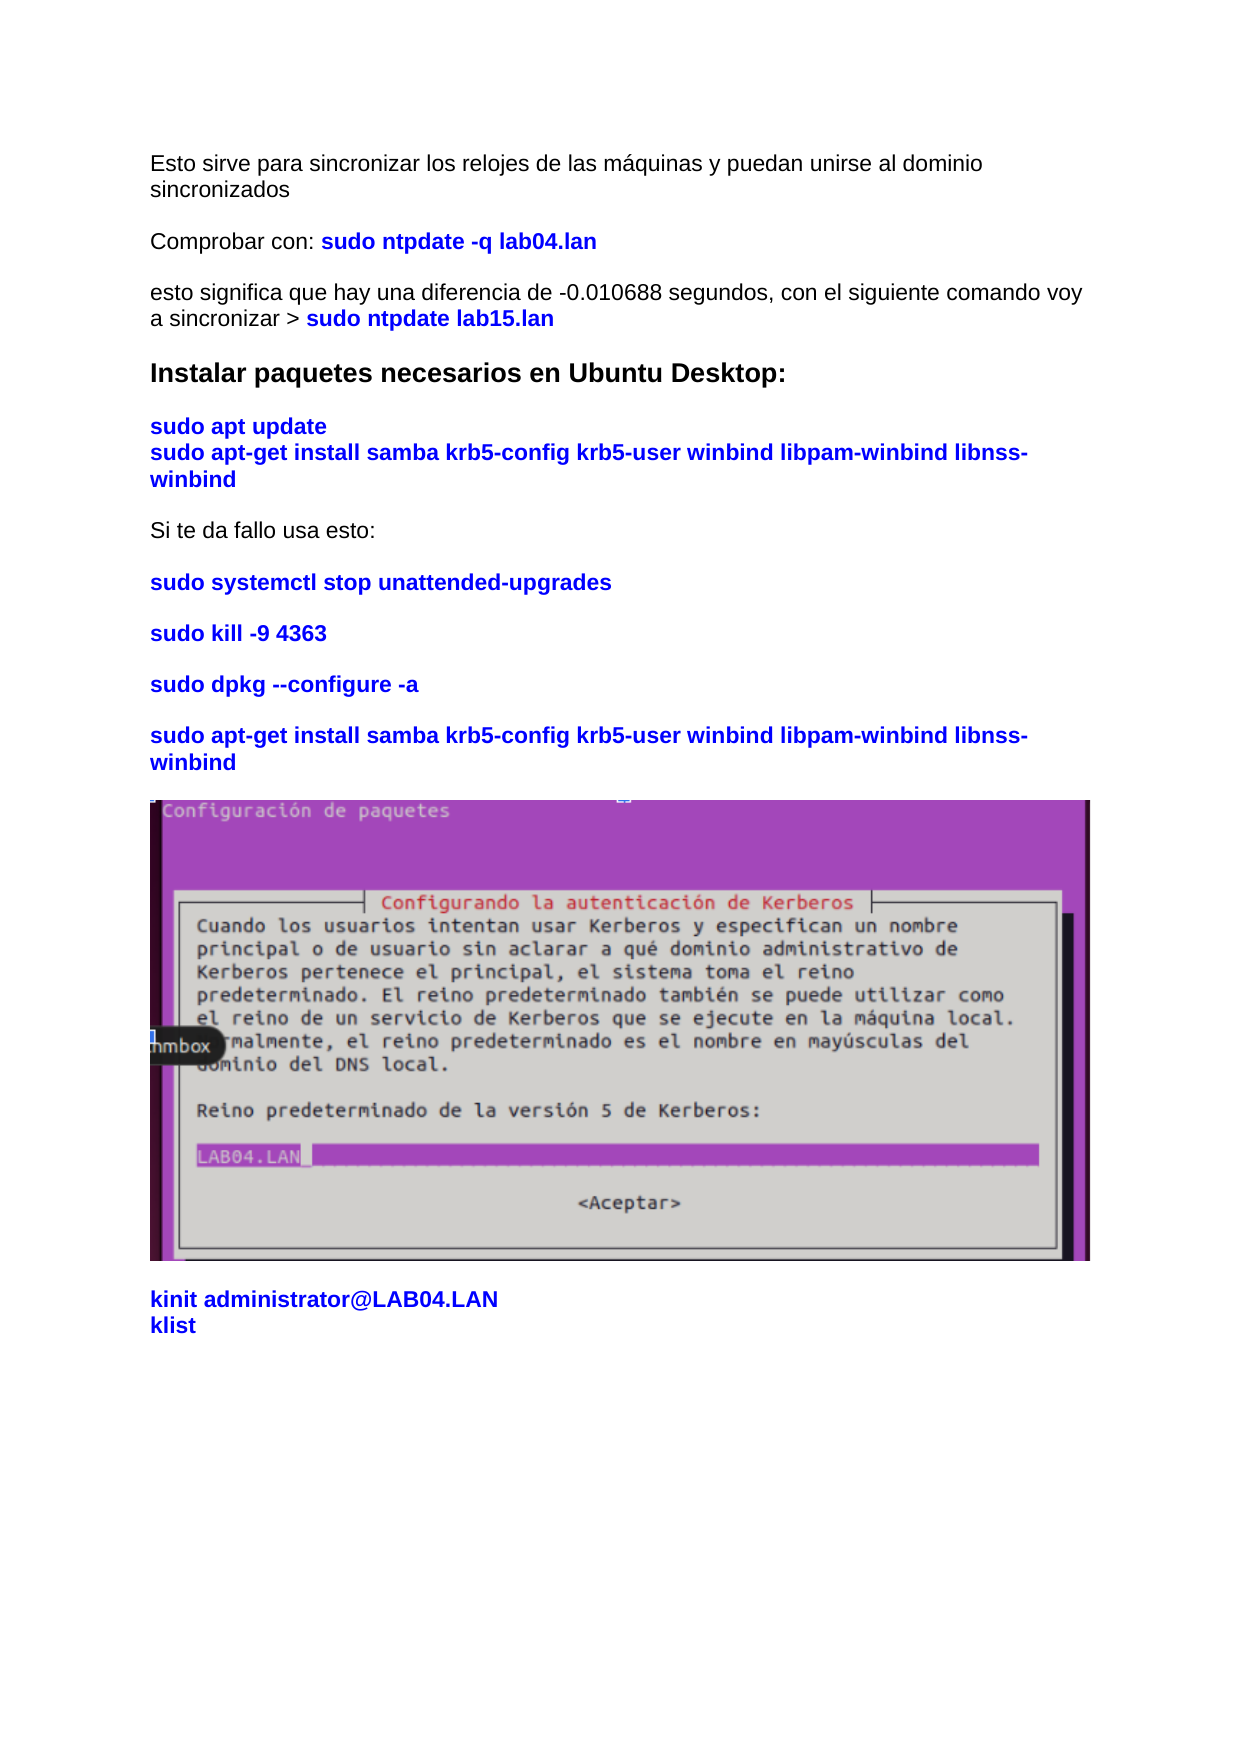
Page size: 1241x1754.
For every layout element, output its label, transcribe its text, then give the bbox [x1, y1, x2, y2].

text sudo apt update sudo apt-get install samba krb5-config krb5-user winbind libpam-winbind libnss-winbind [150, 413, 1090, 492]
text sudo systemctl stop unattended-upgrades [150, 568, 1090, 595]
text esto significa que hay una diferencia de -0.010688 segundos, con el siguiente comando voy a sincronizar > sudo ntpdate lab15.lan [150, 279, 1090, 332]
text sudo apt-get install samba krb5-config krb5-user winbind libpam-winbind libnss-winbind [150, 722, 1090, 775]
text kinit administrator@LAB04.LAN klist [150, 1286, 1090, 1338]
text Comprobar con: sudo ntpdate -q lab04.lan [150, 228, 1090, 254]
text Instalar paquetes necesarios en Ubuntu Desktop: [150, 357, 1090, 388]
text sudo dpkg --configure -a [150, 671, 1090, 697]
text sudo kill -9 4363 [150, 620, 1090, 646]
text Esto sirve para sincronizar los relojes de las máquinas y puedan unirse al dominio sincronizados [150, 150, 1090, 203]
text Si te da fallo usa esto: [150, 517, 1090, 543]
picture [150, 800, 1091, 1261]
